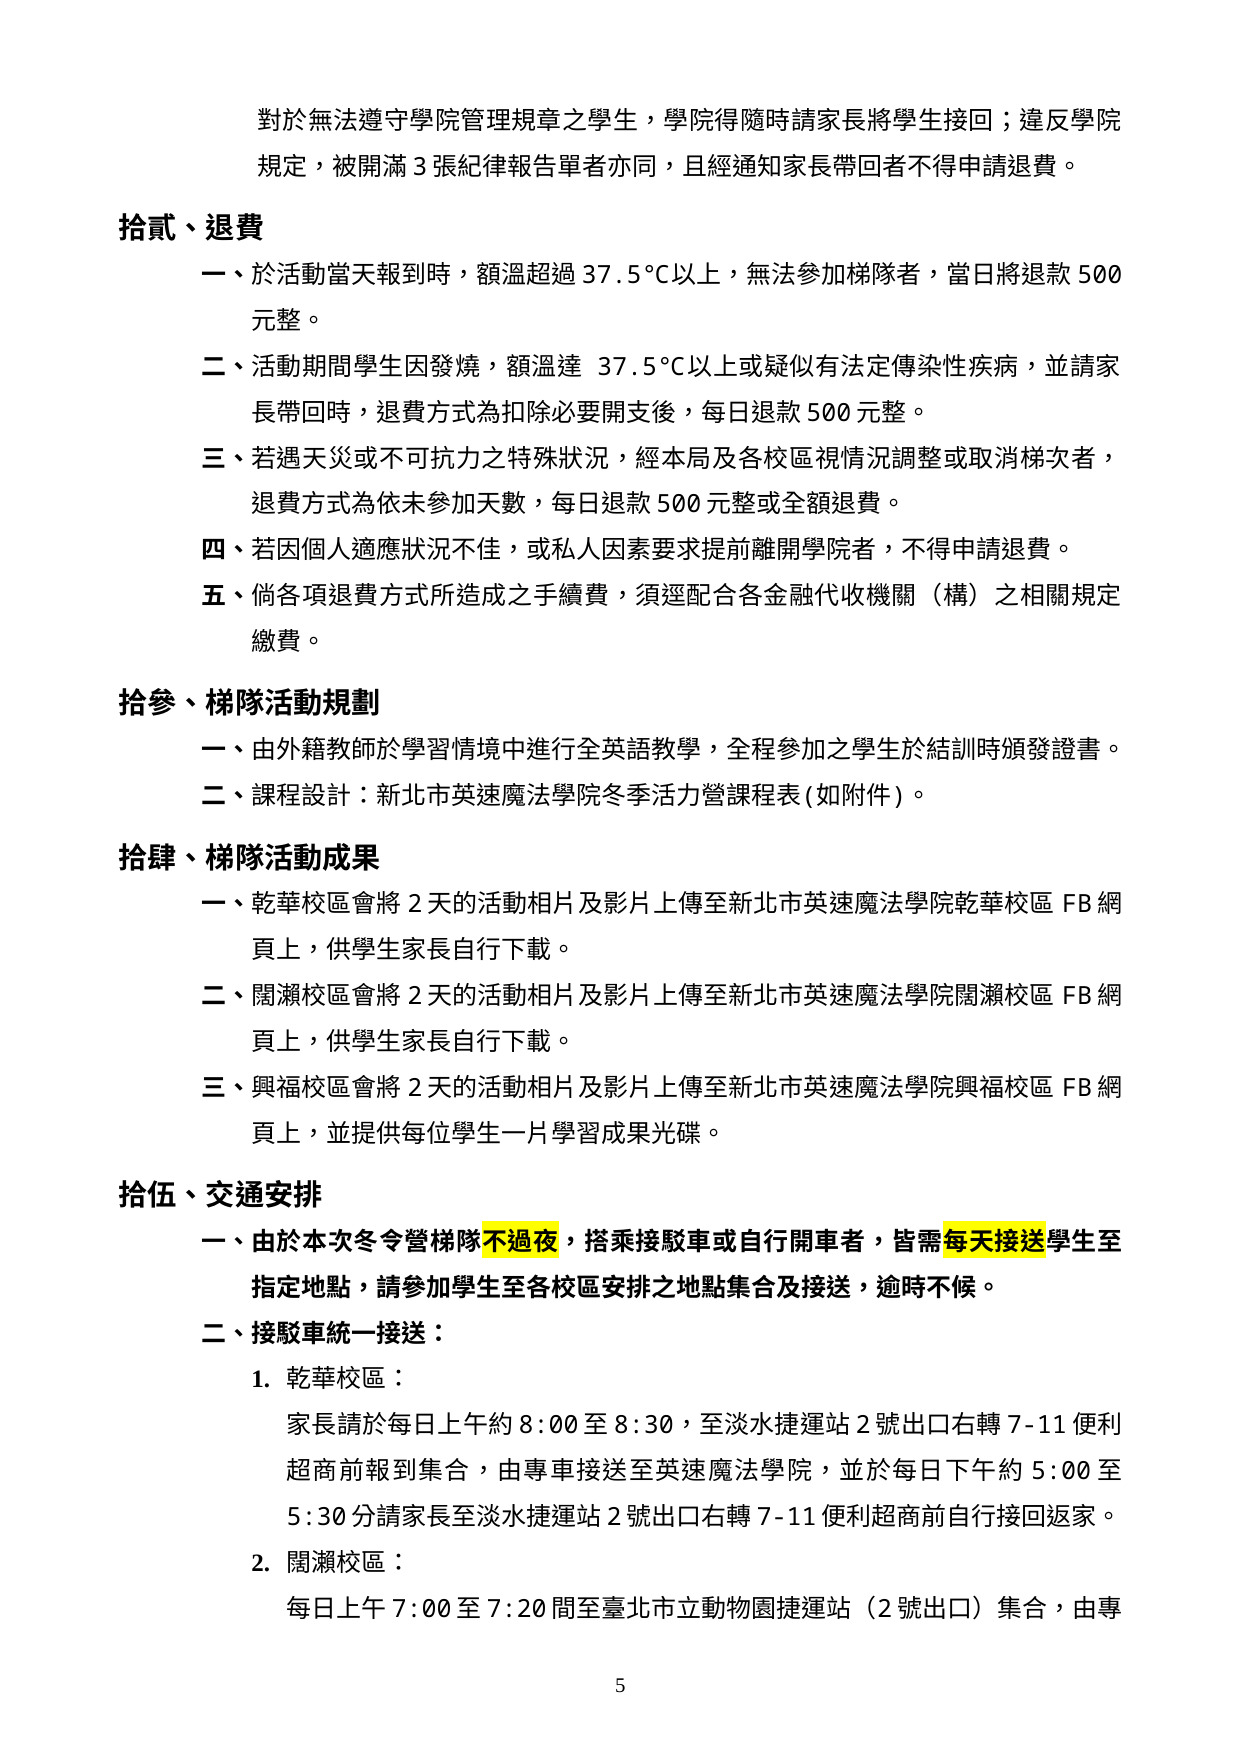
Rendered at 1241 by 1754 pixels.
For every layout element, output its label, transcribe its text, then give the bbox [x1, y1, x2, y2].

list 興福校區會將2天的活動相片及影片上傳至新北市英速魔法學院興福校區FB網頁上，並提供每位學生一片學習成果光碟。 [201, 1059, 1122, 1151]
list 闊瀨校區會將2天的活動相片及影片上傳至新北市英速魔法學院闊瀨校區FB網頁上，供學生家長自行下載。 [201, 968, 1122, 1059]
text 拾貳、退費 [118, 184, 1122, 247]
list 由於本次冬令營梯隊不過夜，搭乘接駁車或自行開車者，皆需每天接送學生至指定地點，請參加學生至各校區安排之地點集合及接送，逾時不候。 [201, 1214, 1122, 1305]
list 由外籍教師於學習情境中進行全英語教學，全程參加之學生於結訓時頒發證書。 [201, 722, 1122, 768]
list 乾華校區會將2天的活動相片及影片上傳至新北市英速魔法學院乾華校區FB網頁上，供學生家長自行下載。 [201, 876, 1122, 968]
text 家長請於每日上午約8:00至8:30，至淡水捷運站2號出口右轉7-11便利超商前報到集合，由專車接送至英速魔法學院，並於每日下午約5:00至5:30分請家長至淡水捷運站2號出口右轉7-11便利超商前自行接回返家。 [286, 1397, 1122, 1534]
list 於活動當天報到時，額溫超過37.5℃以上，無法參加梯隊者，當日將退款500元整。 [201, 247, 1122, 339]
list 闊瀨校區： [251, 1534, 1122, 1580]
text 拾參、梯隊活動規劃 [118, 659, 1122, 722]
list 接駁車統一接送： [201, 1305, 1122, 1351]
text 對於無法遵守學院管理規章之學生，學院得隨時請家長將學生接回；違反學院規定，被開滿3張紀律報告單者亦同，且經通知家長帶回者不得申請退費。 [257, 93, 1122, 184]
list 若遇天災或不可抗力之特殊狀況，經本局及各校區視情況調整或取消梯次者，退費方式為依未參加天數，每日退款500元整或全額退費。 [201, 430, 1122, 522]
text 每日上午7:00至7:20間至臺北市立動物園捷運站（2號出口）集合，由專 [286, 1580, 1122, 1626]
list 活動期間學生因發燒，額溫達 37.5℃以上或疑似有法定傳染性疾病，並請家長帶回時，退費方式為扣除必要開支後，每日退款500元整。 [201, 339, 1122, 430]
list 倘各項退費方式所造成之手續費，須逕配合各金融代收機關（構）之相關規定繳費。 [201, 568, 1122, 659]
list 課程設計：新北市英速魔法學院冬季活力營課程表(如附件)。 [201, 768, 1122, 814]
list 乾華校區： [251, 1351, 1122, 1397]
text 拾肆、梯隊活動成果 [118, 814, 1122, 876]
text 拾伍、交通安排 [118, 1151, 1122, 1214]
list 若因個人適應狀況不佳，或私人因素要求提前離開學院者，不得申請退費。 [201, 522, 1122, 568]
